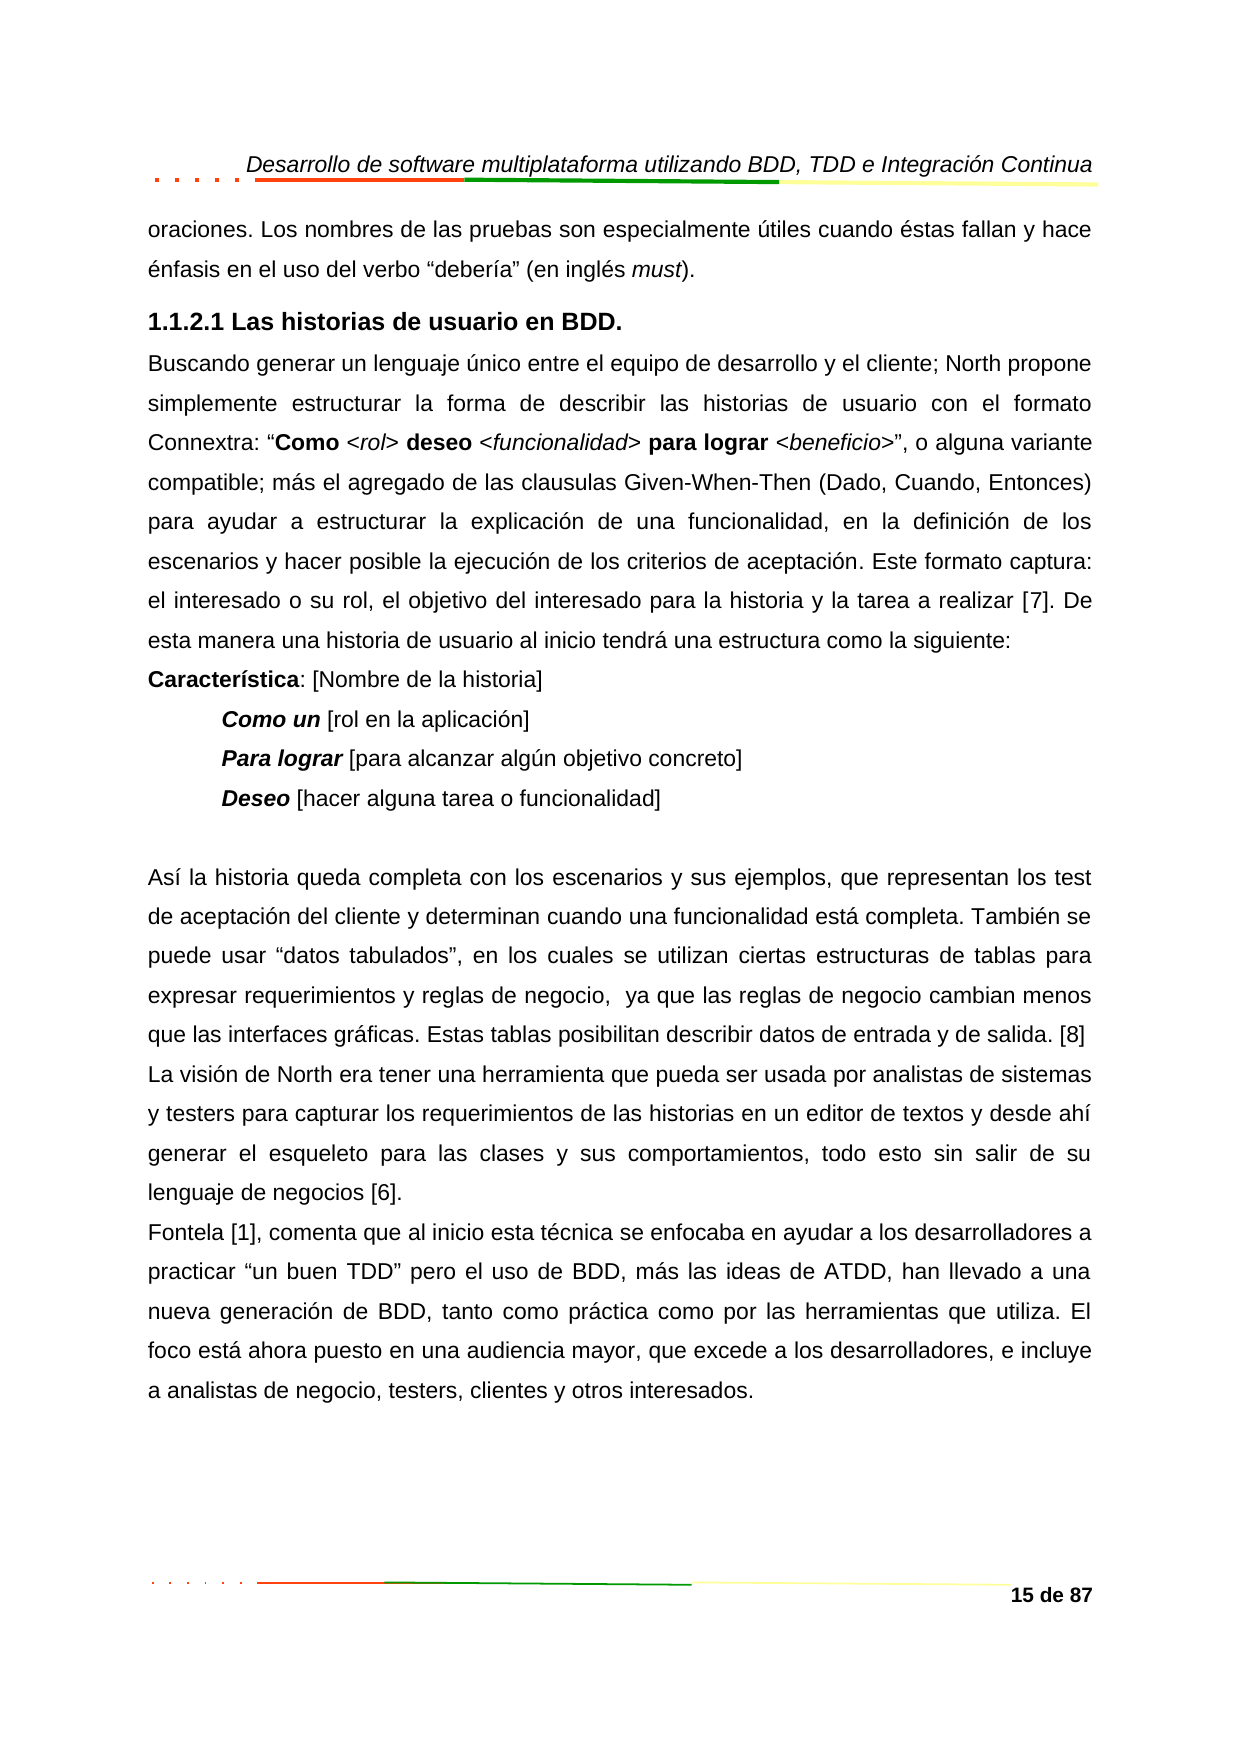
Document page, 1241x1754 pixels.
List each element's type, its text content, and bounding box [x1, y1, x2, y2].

text Buscando generar un lenguaje único entre el equipo de desarrollo y el cliente; North propone simplemente estructurar la forma de describir las historias de usuario con el formato Connextra: “Como <rol> deseo <funcionalidad> para lograr <beneficio>”, o alguna variante compatible; más el agregado de las clausulas Given-When-Then (Dado, Cuando, Entonces) para ayudar a estructurar la explicación de una funcionalidad, en la definición de los escenarios y hacer posible la ejecución de los criterios de aceptación. Este formato captura: el interesado o su rol, el objetivo del interesado para la historia y la tarea a realizar [7]. De esta manera una historia de usuario al inicio tendrá una estructura como la siguiente: [148, 350, 1093, 653]
text Deseo [hacer alguna tarea o funcionalidad] [148, 784, 1093, 811]
text La visión de North era tener una herramienta que pueda ser usada por analistas de sistemas y testers para capturar los requerimientos de las historias en un editor de textos y desde ahí generar el esqueleto para las clases y sus comportamientos, todo esto sin salir de su lenguaje de negocios [6]. [148, 1061, 1093, 1206]
text Como un [rol en la aplicación] [148, 706, 1093, 732]
text Característica: [Nombre de la historia] [148, 666, 1093, 692]
text oraciones. Los nombres de las pruebas son especialmente útiles cuando éstas fallan y hace énfasis en el uso del verbo “debería” (en inglés must). [148, 216, 1093, 282]
text Fontela [1], comenta que al inicio esta técnica se enfocaba en ayudar a los desarrolladores a practicar “un buen TDD” pero el uso de BDD, más las ideas de ATDD, han llevado a una nueva generación de BDD, tanto como práctica como por las herramientas que utiliza. El foco está ahora puesto en una audiencia mayor, que excede a los desarrolladores, e incluye a analistas de negocio, testers, clientes y otros interesados. [148, 1219, 1093, 1403]
text Para lograr [para alcanzar algún objetivo concreto] [148, 745, 1093, 771]
text 1.1.2.1 Las historias de usuario en BDD. [148, 307, 1093, 336]
text Así la historia queda completa con los escenarios y sus ejemplos, que representan los test de aceptación del cliente y determinan cuando una funcionalidad está completa. También se puede usar “datos tabulados”, en los cuales se utilizan ciertas estructuras de tablas para expresar requerimientos y reglas de negocio, ya que las reglas de negocio cambian menos que las interfaces gráficas. Estas tablas posibilitan describir datos de entrada y de salida. [8] [148, 863, 1093, 1048]
